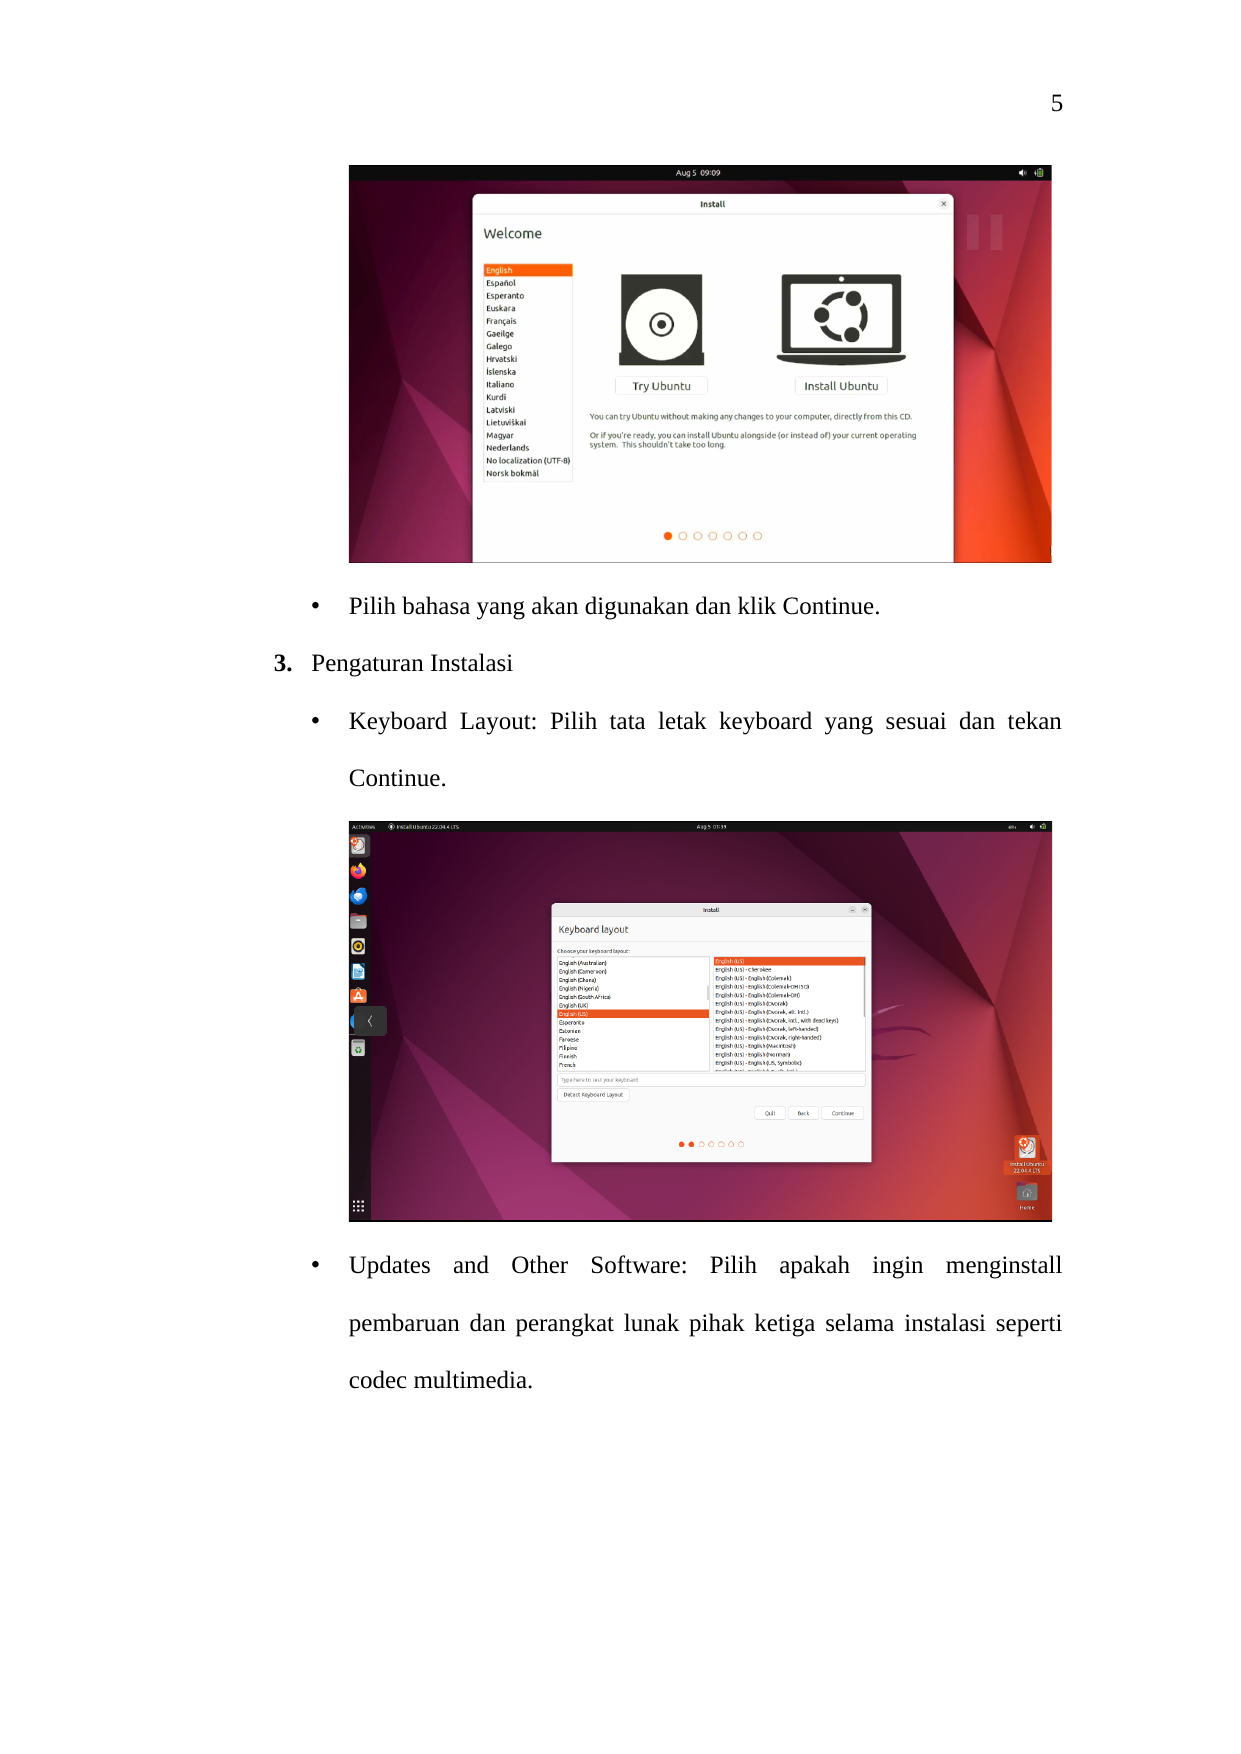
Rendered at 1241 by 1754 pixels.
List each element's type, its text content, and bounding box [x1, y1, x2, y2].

list Pilih bahasa yang akan digunakan dan klik Continue. [311, 591, 1063, 620]
list Pengaturan Instalasi [274, 648, 1063, 677]
picture [348, 821, 1053, 1222]
list Keyboard Layout: Pilih tata letak keyboard yang sesuai dan tekan Continue. [311, 706, 1063, 792]
list Updates and Other Software: Pilih apakah ingin menginstall pembaruan dan perangkat lunak pihak ketiga selama instalasi seperti codec multimedia. [311, 1251, 1063, 1394]
picture [348, 165, 1052, 563]
